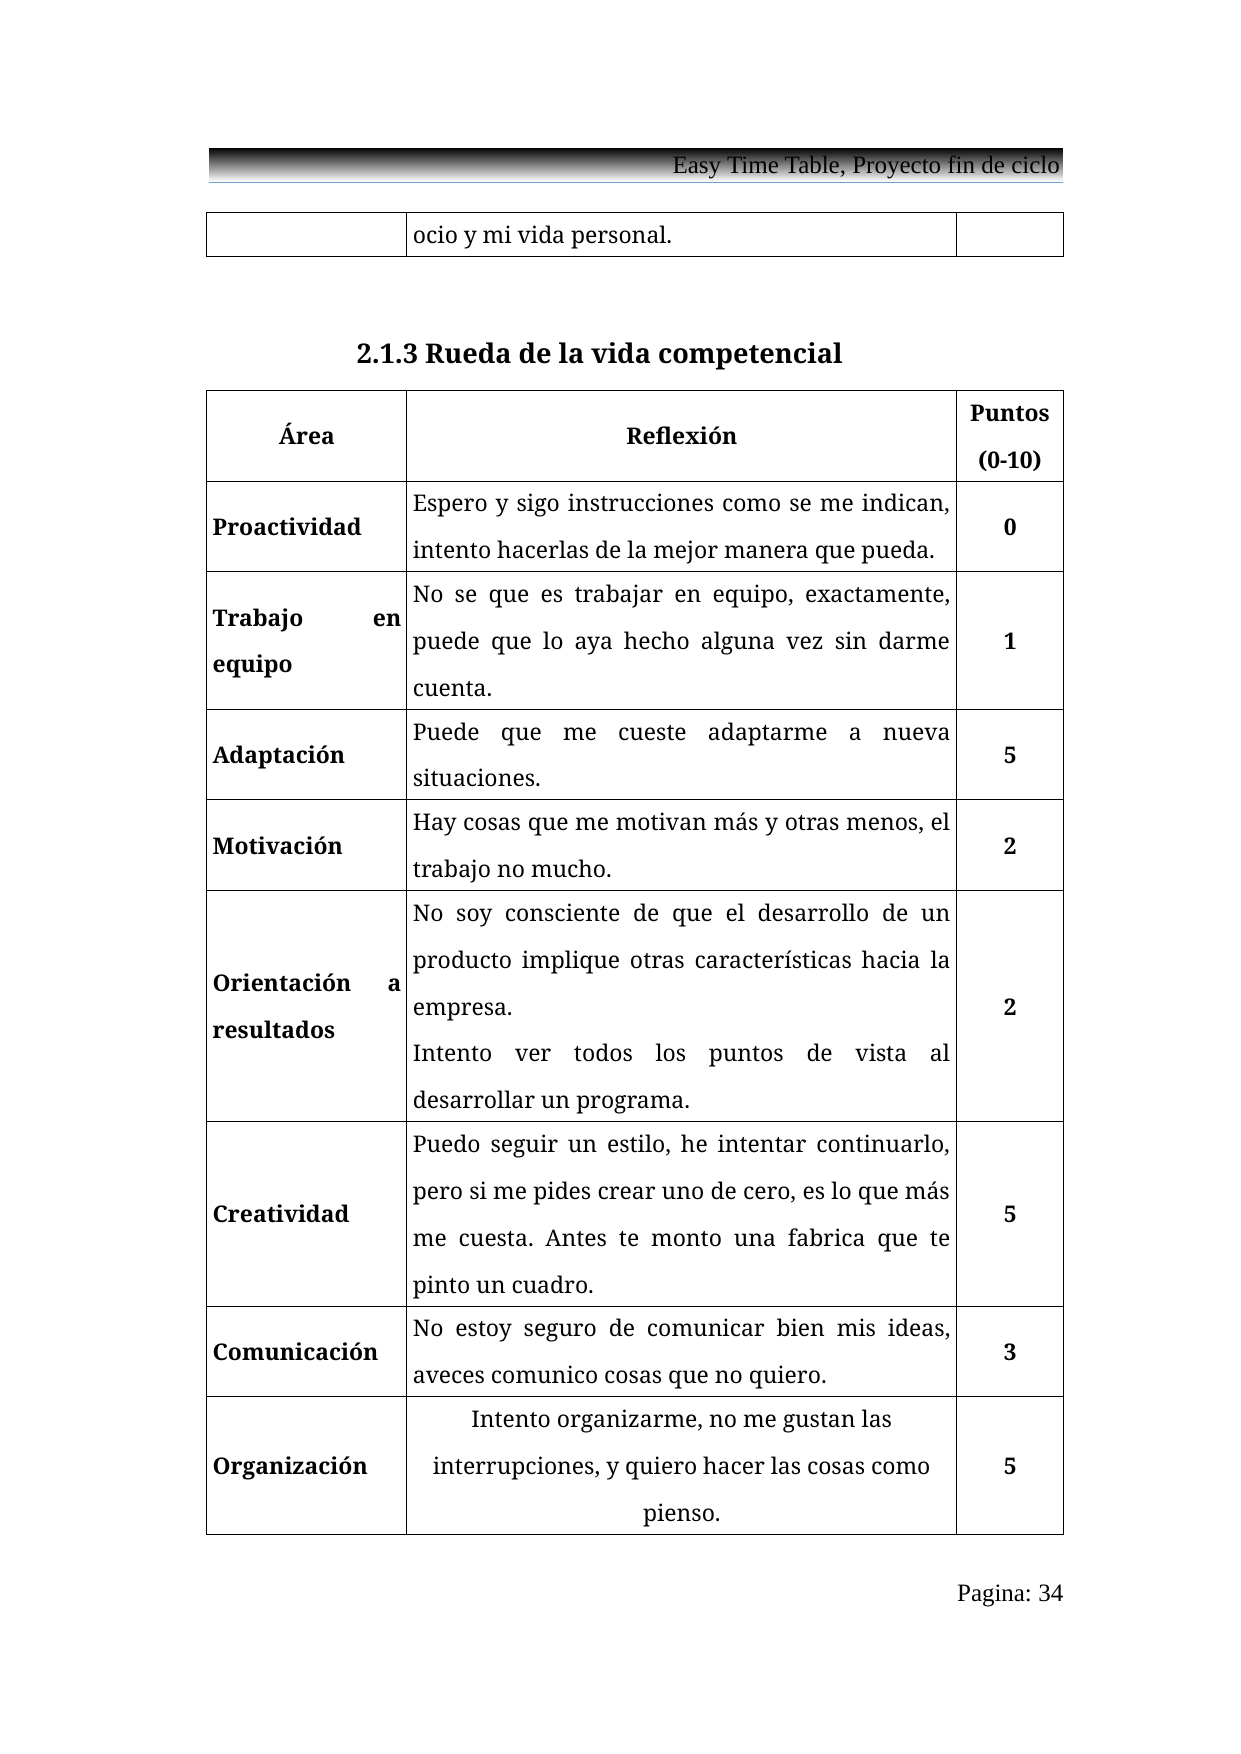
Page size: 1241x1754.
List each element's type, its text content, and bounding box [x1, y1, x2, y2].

table_cell Intento organizarme, no me gustan las interrupciones, y quiero hacer las cosas como pienso. [407, 1397, 956, 1534]
table_cell 1 [957, 572, 1063, 709]
table_cell Organización [207, 1397, 406, 1534]
table_cell Proactividad [207, 482, 406, 571]
table_cell Motivación [207, 800, 406, 890]
table_cell Orientación a resultados [207, 891, 406, 1121]
table_cell 5 [957, 1397, 1063, 1534]
table_cell Puede que me cueste adaptarme a nueva situaciones. [407, 710, 956, 799]
table_cell No se que es trabajar en equipo, exactamente, puede que lo aya hecho alguna vez sin darme cuenta. [407, 572, 956, 709]
table_cell Adaptación [207, 710, 406, 799]
table_cell ocio y mi vida personal. [407, 213, 956, 256]
table_header Puntos (0-10) [957, 391, 1063, 481]
table_cell Hay cosas que me motivan más y otras menos, el trabajo no mucho. [407, 800, 956, 890]
table_cell Trabajo en equipo [207, 572, 406, 709]
table_cell Espero y sigo instrucciones como se me indican, intento hacerlas de la mejor manera que pueda. [407, 482, 956, 571]
table_cell No soy consciente de que el desarrollo de un producto implique otras características hacia la empresa. Intento ver todos los puntos de vista al desarrollar un programa. [407, 891, 956, 1121]
table_cell 5 [957, 1122, 1063, 1306]
table_header Reflexión [407, 391, 956, 481]
table_cell [957, 213, 1063, 256]
table_cell Puedo seguir un estilo, he intentar continuarlo, pero si me pides crear uno de cero, es lo que más me cuesta. Antes te monto una fabrica que te pinto un cuadro. [407, 1122, 956, 1306]
table_cell No estoy seguro de comunicar bien mis ideas, aveces comunico cosas que no quiero. [407, 1307, 956, 1396]
table_cell 3 [957, 1307, 1063, 1396]
table_cell 0 [957, 482, 1063, 571]
text 2.1.3 Rueda de la vida competencial [207, 335, 1063, 372]
table_cell Creatividad [207, 1122, 406, 1306]
table_header Área [207, 391, 406, 481]
table_cell 2 [957, 800, 1063, 890]
table_cell 5 [957, 710, 1063, 799]
table_cell Comunicación [207, 1307, 406, 1396]
table_cell 2 [957, 891, 1063, 1121]
table_cell [207, 213, 406, 256]
